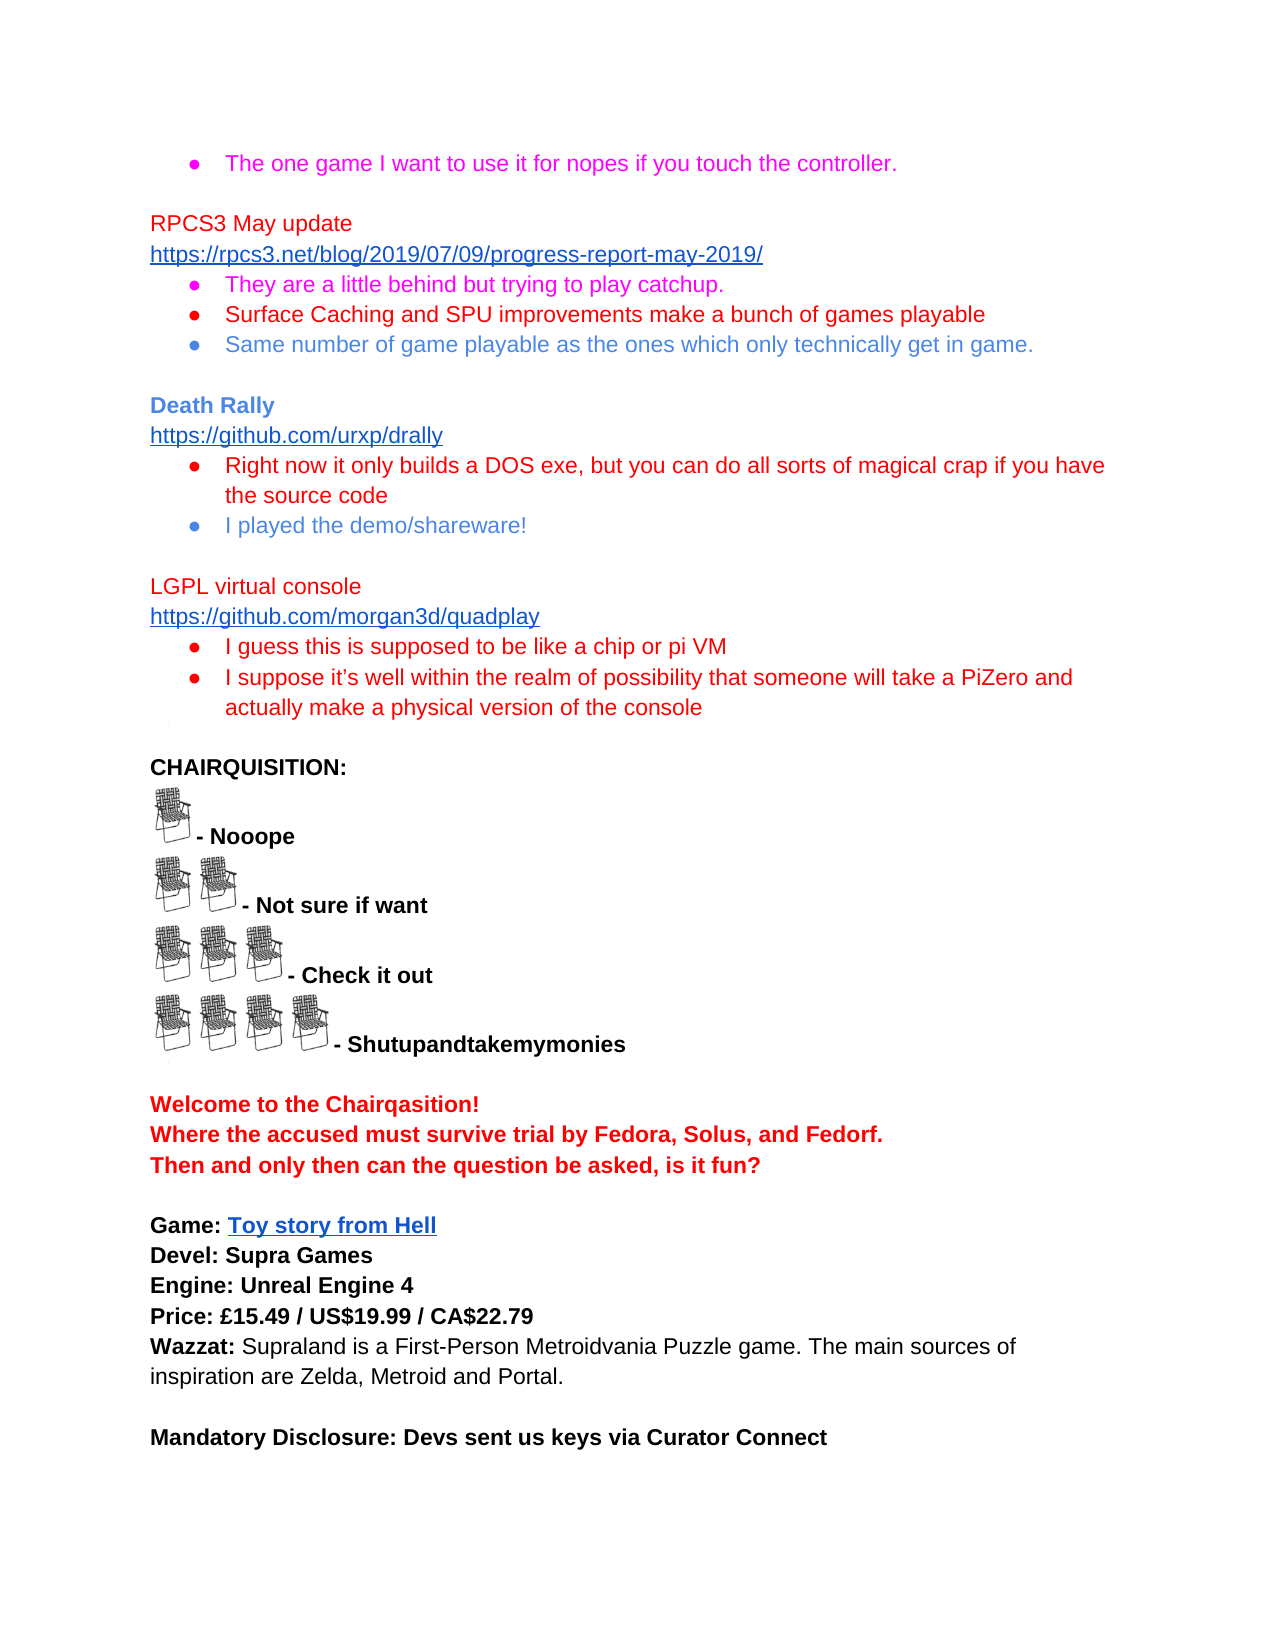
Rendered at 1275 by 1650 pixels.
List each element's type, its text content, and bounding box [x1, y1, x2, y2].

text - Not sure if want [150, 853, 1125, 919]
list Right now it only builds a DOS exe, but you can do all sorts of magical crap if you have the source code [187, 452, 1125, 509]
text Devel: Supra Games [150, 1242, 1125, 1269]
text Where the accused must survive trial by Fedora, Solus, and Fedorf. [150, 1121, 1125, 1148]
text Price: £15.49 / US$19.99 / CA$22.79 [150, 1303, 1125, 1329]
text Wazzat: Supraland is a First-Person Metroidvania Puzzle game. The main sources of inspiration are Zelda, Metroid and Portal. [150, 1333, 1125, 1389]
list The one game I want to use it for nopes if you touch the controller. [187, 150, 1125, 176]
picture [150, 991, 334, 1053]
text Engine: Unreal Engine 4 [150, 1272, 1125, 1299]
list I guess this is supposed to be like a chip or pi VM [187, 633, 1125, 660]
text - Check it out [150, 923, 1125, 988]
text Welcome to the Chairqasition! [150, 1091, 1125, 1118]
picture [150, 784, 196, 845]
text Then and only then can the question be asked, is it fun? [150, 1152, 1125, 1178]
text CHAIRQUISITION: - Nooope [150, 754, 1125, 850]
list I suppose it’s well within the realm of possibility that someone will take a PiZero and actually make a physical version of the console [187, 663, 1125, 720]
text Mandatory Disclosure: Devs sent us keys via Curator Connect [150, 1423, 1125, 1450]
text RPCS3 May update [150, 210, 1125, 237]
text https://github.com/morgan3d/quadplay [150, 603, 1125, 629]
picture [150, 853, 242, 914]
text Game: Toy story from Hell [150, 1212, 1125, 1238]
text https://rpcs3.net/blog/2019/07/09/progress-report-may-2019/ [150, 241, 1125, 267]
list Same number of game playable as the ones which only technically get in game. [187, 331, 1125, 358]
list I played the demo/shareware! [187, 512, 1125, 539]
text - Shutupandtakemymonies [150, 992, 1125, 1057]
text https://github.com/urxp/drally [150, 422, 1125, 448]
list Surface Caching and SPU improvements make a bunch of games playable [187, 301, 1125, 327]
text Death Rally [150, 392, 1125, 418]
text LGPL virtual console [150, 573, 1125, 599]
list They are a little behind but trying to play catchup. [187, 271, 1125, 297]
picture [150, 922, 288, 984]
